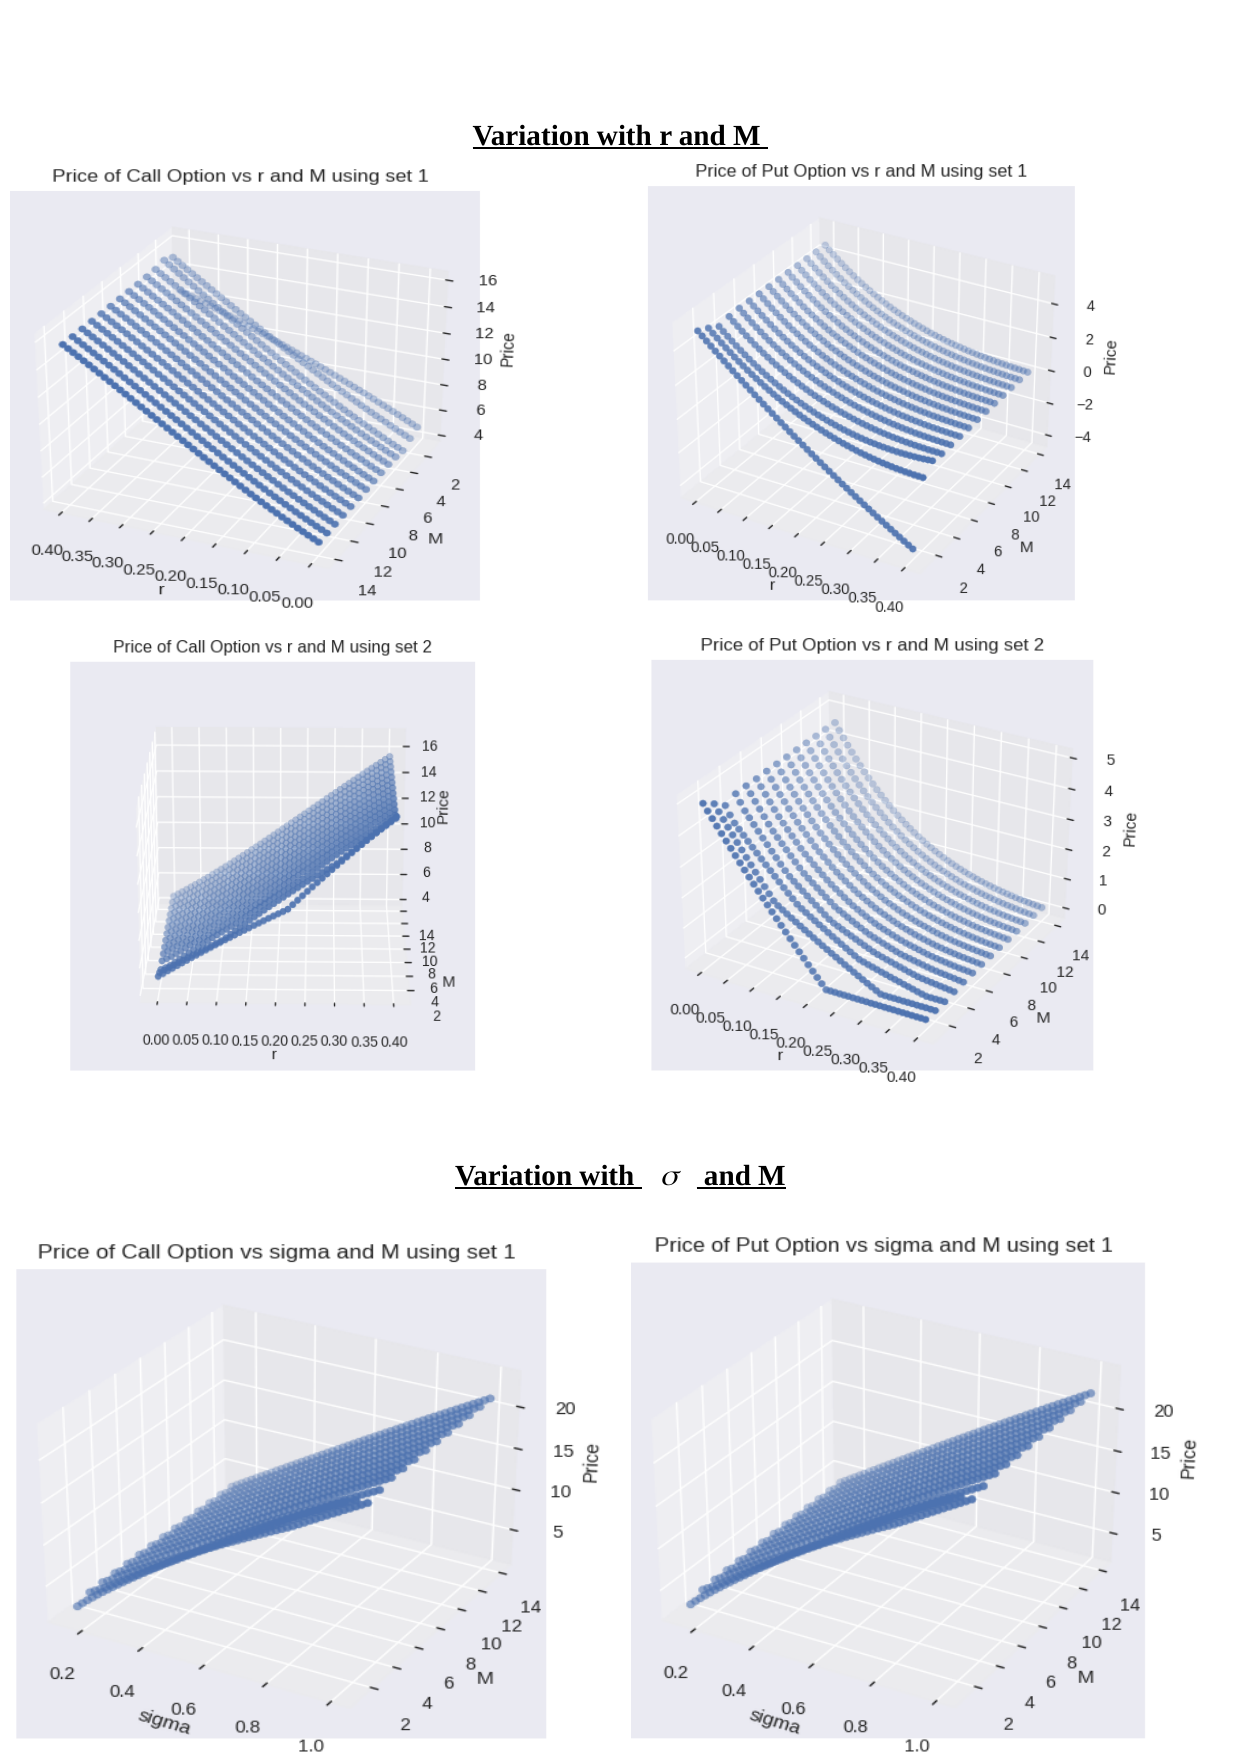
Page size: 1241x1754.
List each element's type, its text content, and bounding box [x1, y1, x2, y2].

picture [10, 162, 532, 614]
picture [16, 1237, 605, 1754]
picture [631, 1229, 1202, 1754]
text Variation with r and M [118, 118, 1122, 152]
picture [637, 637, 1138, 1084]
text Variation with and M [118, 1158, 1122, 1191]
picture [57, 638, 516, 1084]
picture [634, 162, 1118, 614]
